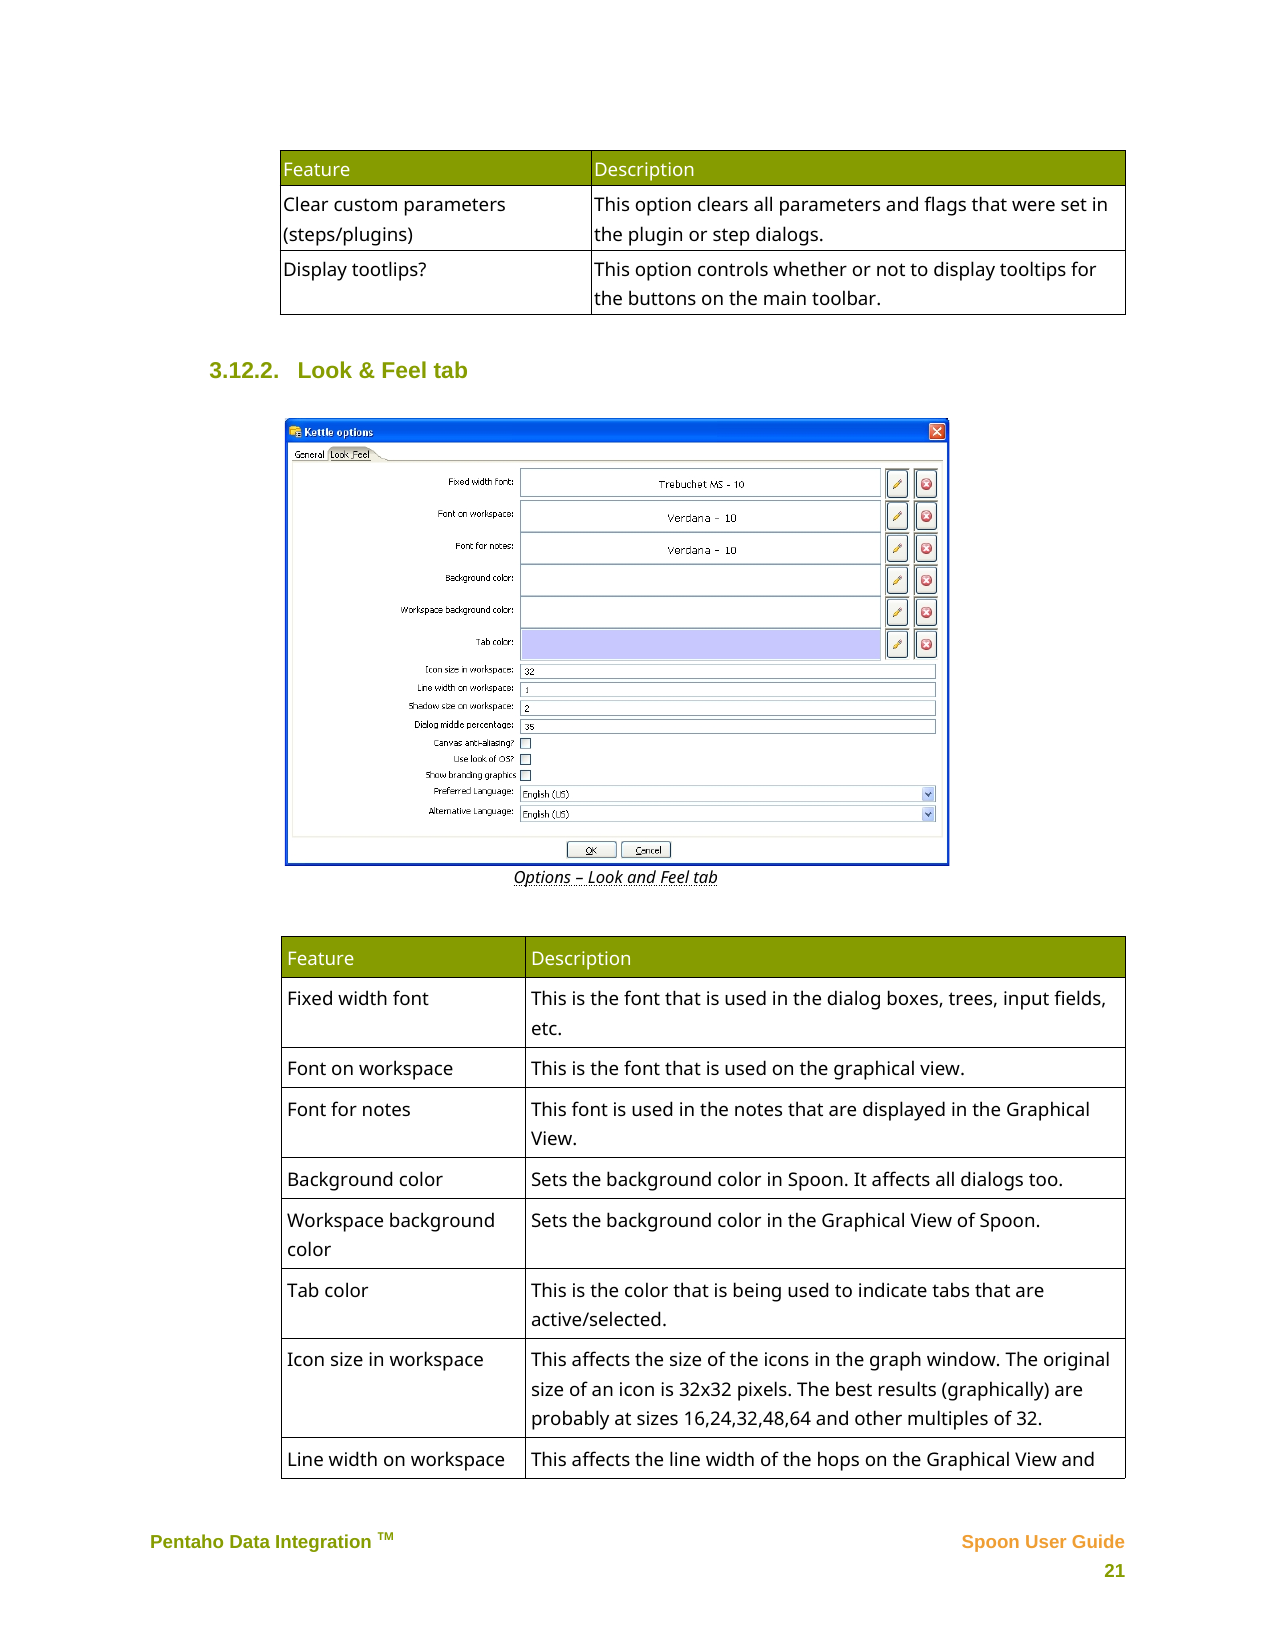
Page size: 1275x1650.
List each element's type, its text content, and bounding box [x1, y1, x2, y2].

table_cell Font on workspace [282, 1048, 525, 1087]
table_cell This font is used in the notes that are displayed in the Graphical View. [526, 1088, 1125, 1157]
table_cell Sets the background color in the Graphical View of Spoon. [526, 1199, 1125, 1268]
table_cell Clear custom parameters (steps/plugins) [281, 186, 591, 250]
table_cell Workspace background color [282, 1199, 525, 1268]
table_cell This option clears all parameters and flags that were set in the plugin or step dialogs. [592, 186, 1125, 250]
subtitle Look & Feel tab [209, 351, 1125, 385]
picture [284, 418, 950, 866]
table_header Description [526, 937, 1125, 977]
table_header Description [592, 151, 1125, 185]
table_cell Tab color [282, 1269, 525, 1338]
table_cell This affects the line width of the hops on the Graphical View and [526, 1438, 1125, 1477]
table_cell This is the font that is used on the graphical view. [526, 1048, 1125, 1087]
table_cell This option controls whether or not to display tooltips for the buttons on the main toolbar. [592, 251, 1125, 314]
table_header Feature [282, 937, 525, 977]
table_cell Background color [282, 1158, 525, 1198]
table_cell Sets the background color in Spoon. It affects all dialogs too. [526, 1158, 1125, 1198]
table_cell Icon size in workspace [282, 1339, 525, 1437]
table_cell Font for notes [282, 1088, 525, 1157]
table_cell This is the color that is being used to indicate tabs that are active/selected. [526, 1269, 1125, 1338]
text Options – Look and Feel tab [284, 866, 949, 888]
table_header Feature [281, 151, 591, 185]
table_cell Fixed width font [282, 978, 525, 1047]
table_cell This is the font that is used in the dialog boxes, trees, input fields, etc. [526, 978, 1125, 1047]
table_cell This affects the size of the icons in the graph window. The original size of an icon is 32x32 pixels. The best results (graphically) are probably at sizes 16,24,32,48,64 and other multiples of 32. [526, 1339, 1125, 1437]
table_cell Display tootlips? [281, 251, 591, 314]
table_cell Line width on workspace [282, 1438, 525, 1477]
